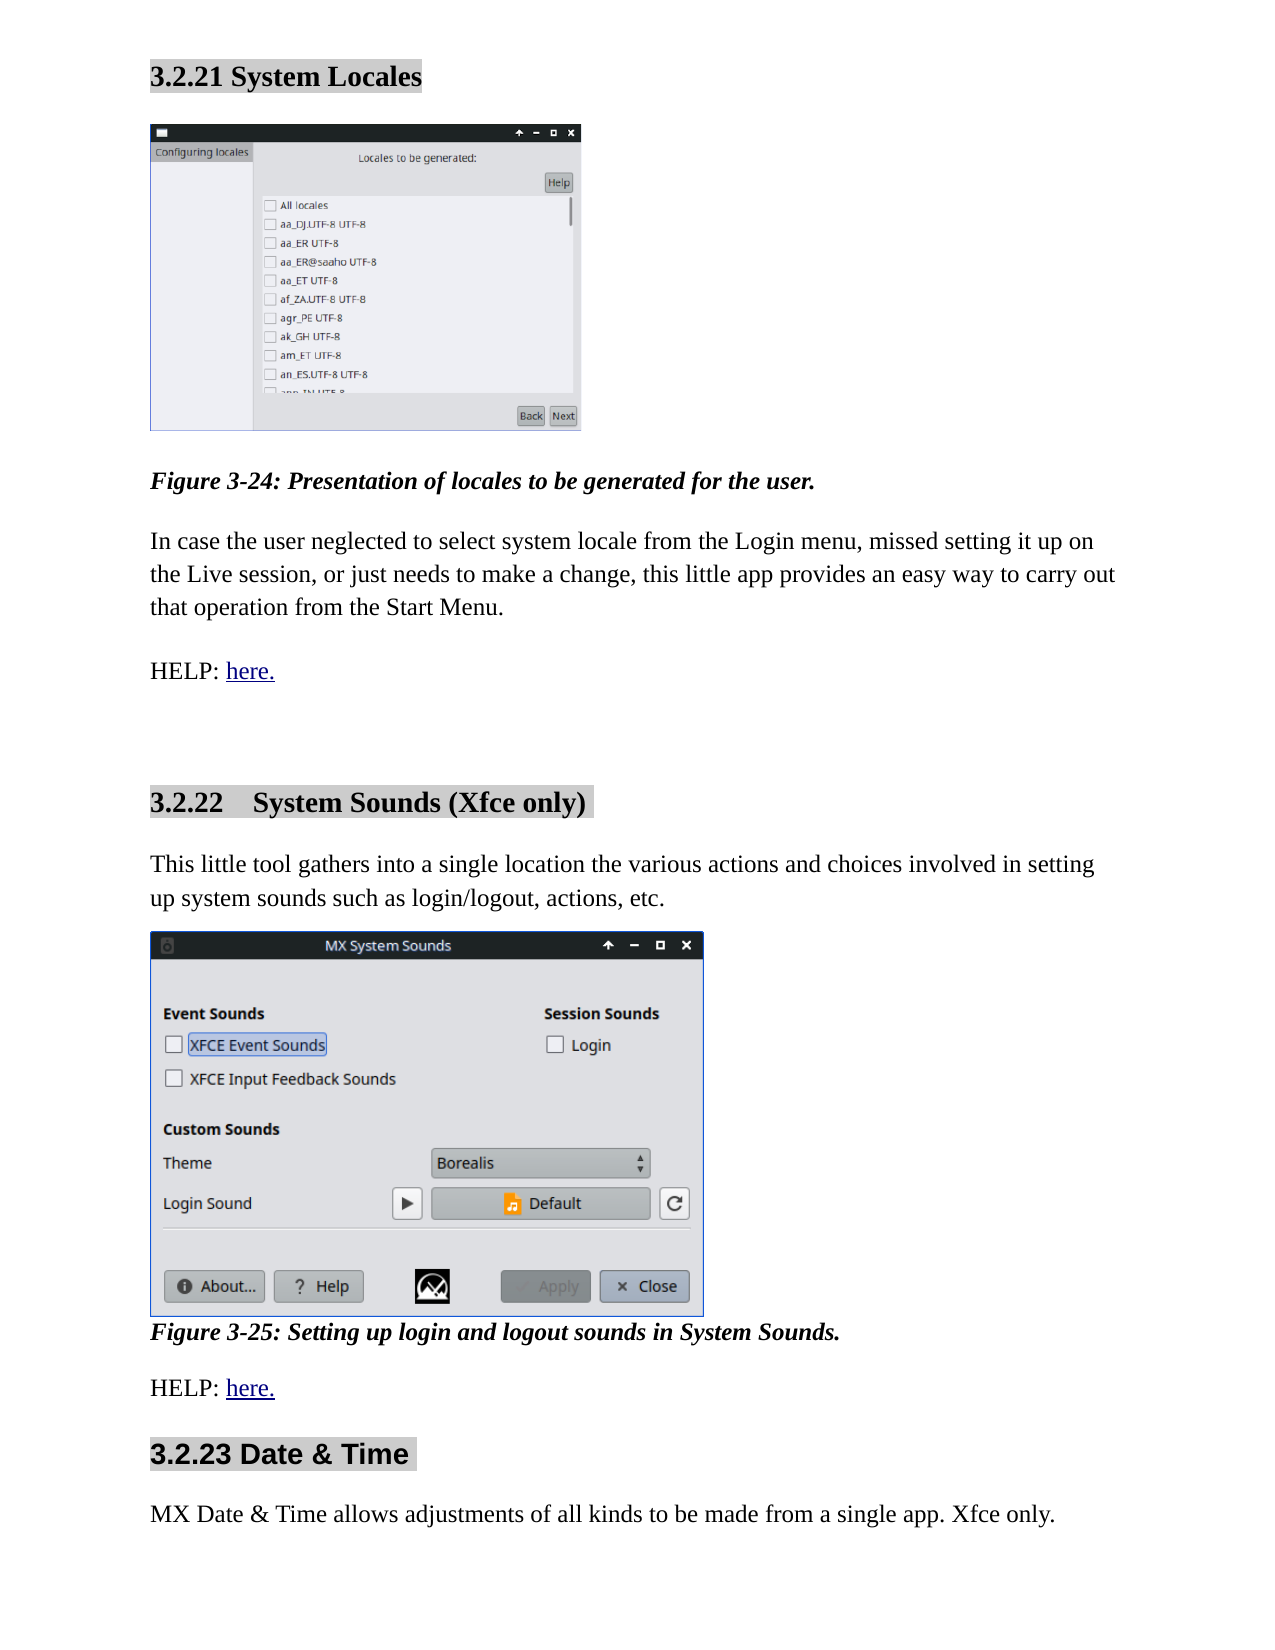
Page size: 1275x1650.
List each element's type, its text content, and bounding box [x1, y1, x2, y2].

subtitle 3.2.22 System Sounds (Xfce only) [150, 784, 1125, 818]
text This little tool gathers into a single location the various actions and choices involved in setting up system sounds such as login/logout, actions, etc. [150, 849, 1125, 911]
text Figure 3-24: Presentation of locales to be generated for the user. [150, 466, 1125, 494]
picture [150, 931, 704, 1317]
picture [150, 124, 582, 431]
text MX Date & Time allows adjustments of all kinds to be made from a single app. Xfce only. [150, 1499, 1125, 1527]
text In case the user neglected to select system locale from the Login menu, missed setting it up on the Live session, or just needs to make a change, this little app provides an easy way to carry out that operation from the Start Menu. [150, 526, 1125, 621]
text HELP: here. [150, 1373, 1125, 1402]
subtitle 3.2.21 System Locales [422, 59, 1125, 93]
text Figure 3-25: Setting up login and logout sounds in System Sounds. [150, 944, 1125, 1345]
subtitle 3.2.23 Date & Time [417, 1437, 1125, 1471]
text HELP: here. [150, 656, 1125, 685]
